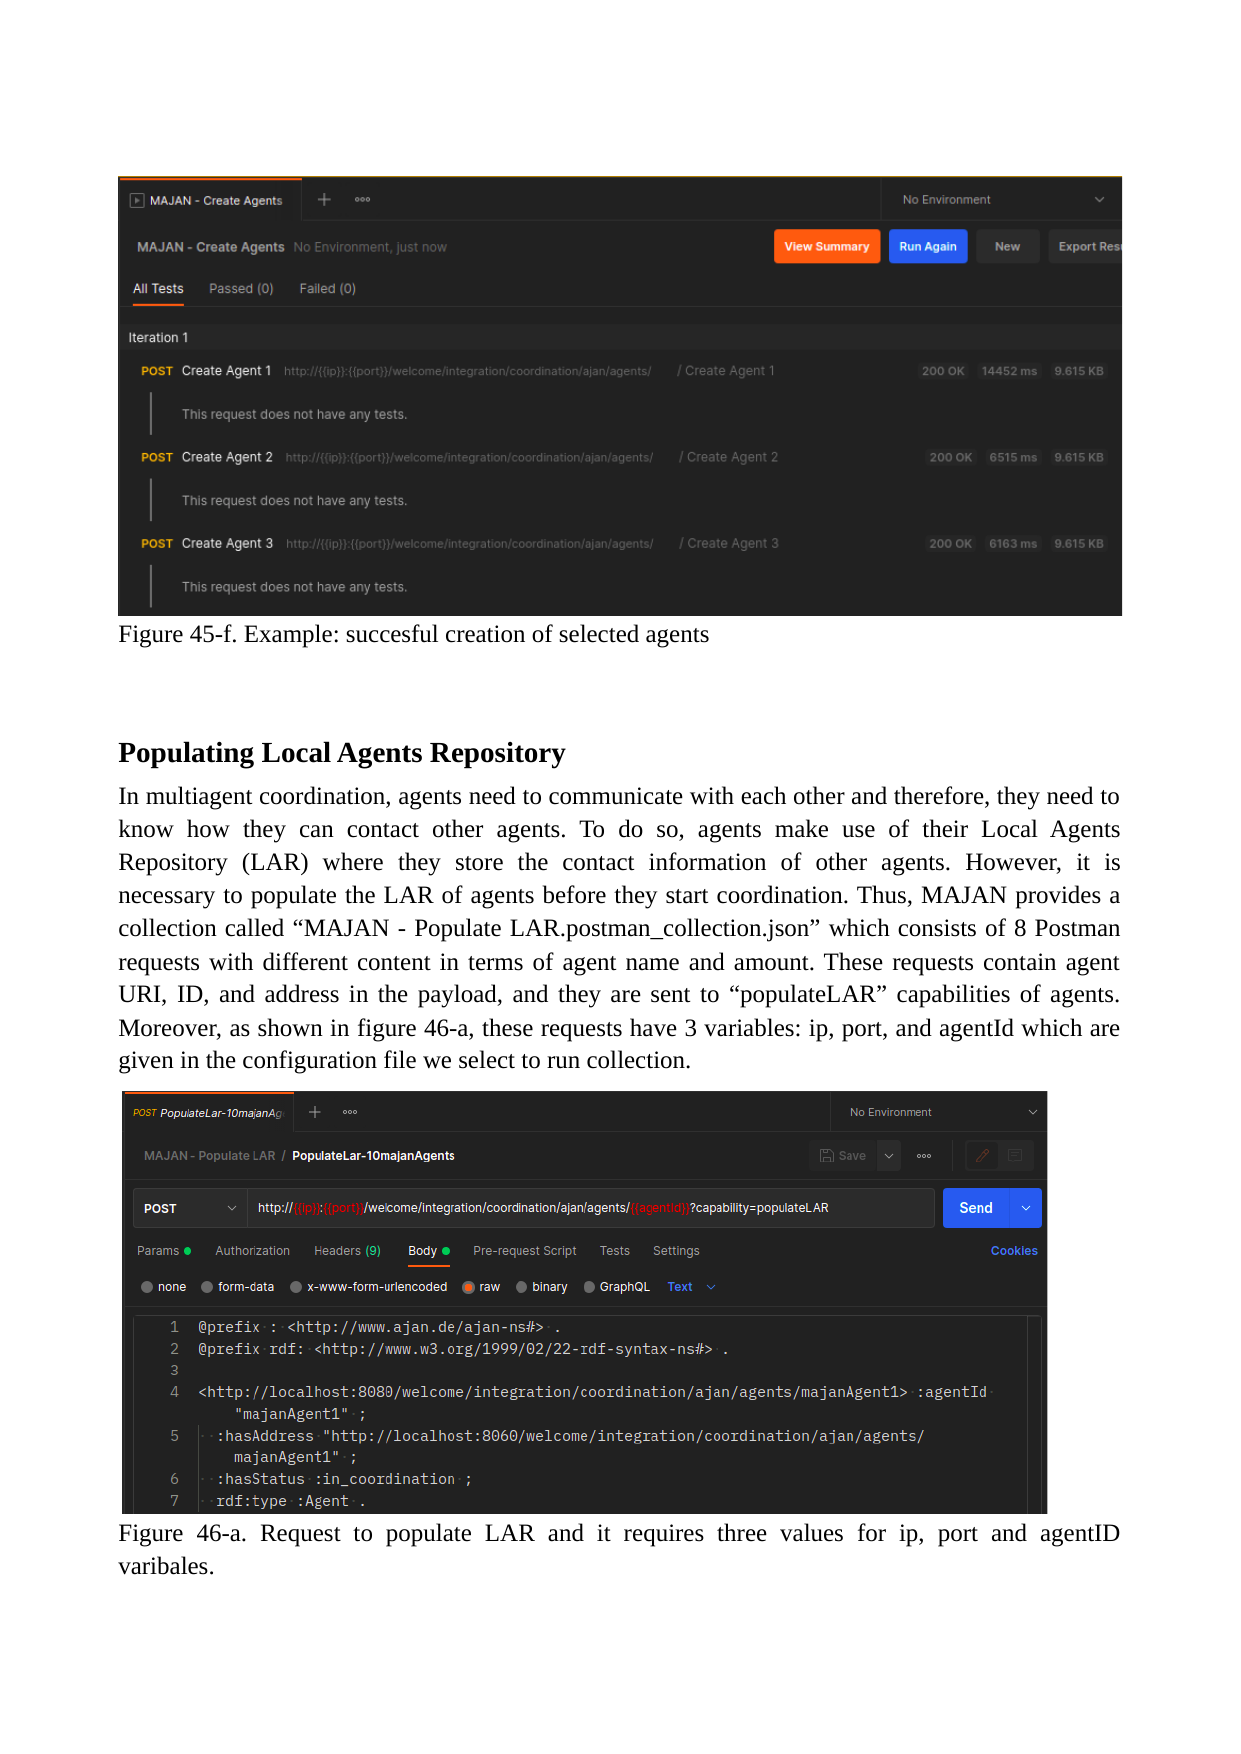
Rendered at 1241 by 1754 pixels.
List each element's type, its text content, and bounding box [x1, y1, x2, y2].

picture [122, 1091, 1048, 1514]
text Figure 45-f. Example: succesful creation of selected agents [118, 616, 1122, 648]
text Figure 46-a. Request to populate LAR and it requires three values for ip, port and agentID varibales. [118, 1079, 1122, 1580]
subtitle Populating Local Agents Repository [118, 735, 1122, 769]
picture [118, 176, 1123, 616]
text In multiagent coordination, agents need to communicate with each other and therefore, they need to know how they can contact other agents. To do so, agents make use of their Local Agents Repository (LAR) where they store the contact information of other agents. However, it is necessary to populate the LAR of agents before they start coordination. Thus, MAJAN provides a collection called “MAJAN - Populate LAR.postman_collection.json” which consists of 8 Postman requests with different content in terms of agent name and amount. These requests contain agent URI, ID, and address in the payload, and they are sent to “populateLAR” capabilities of agents. Moreover, as shown in figure 46-a, these requests have 3 variables: ip, port, and agentId which are given in the configuration file we select to run collection. [118, 781, 1122, 1074]
